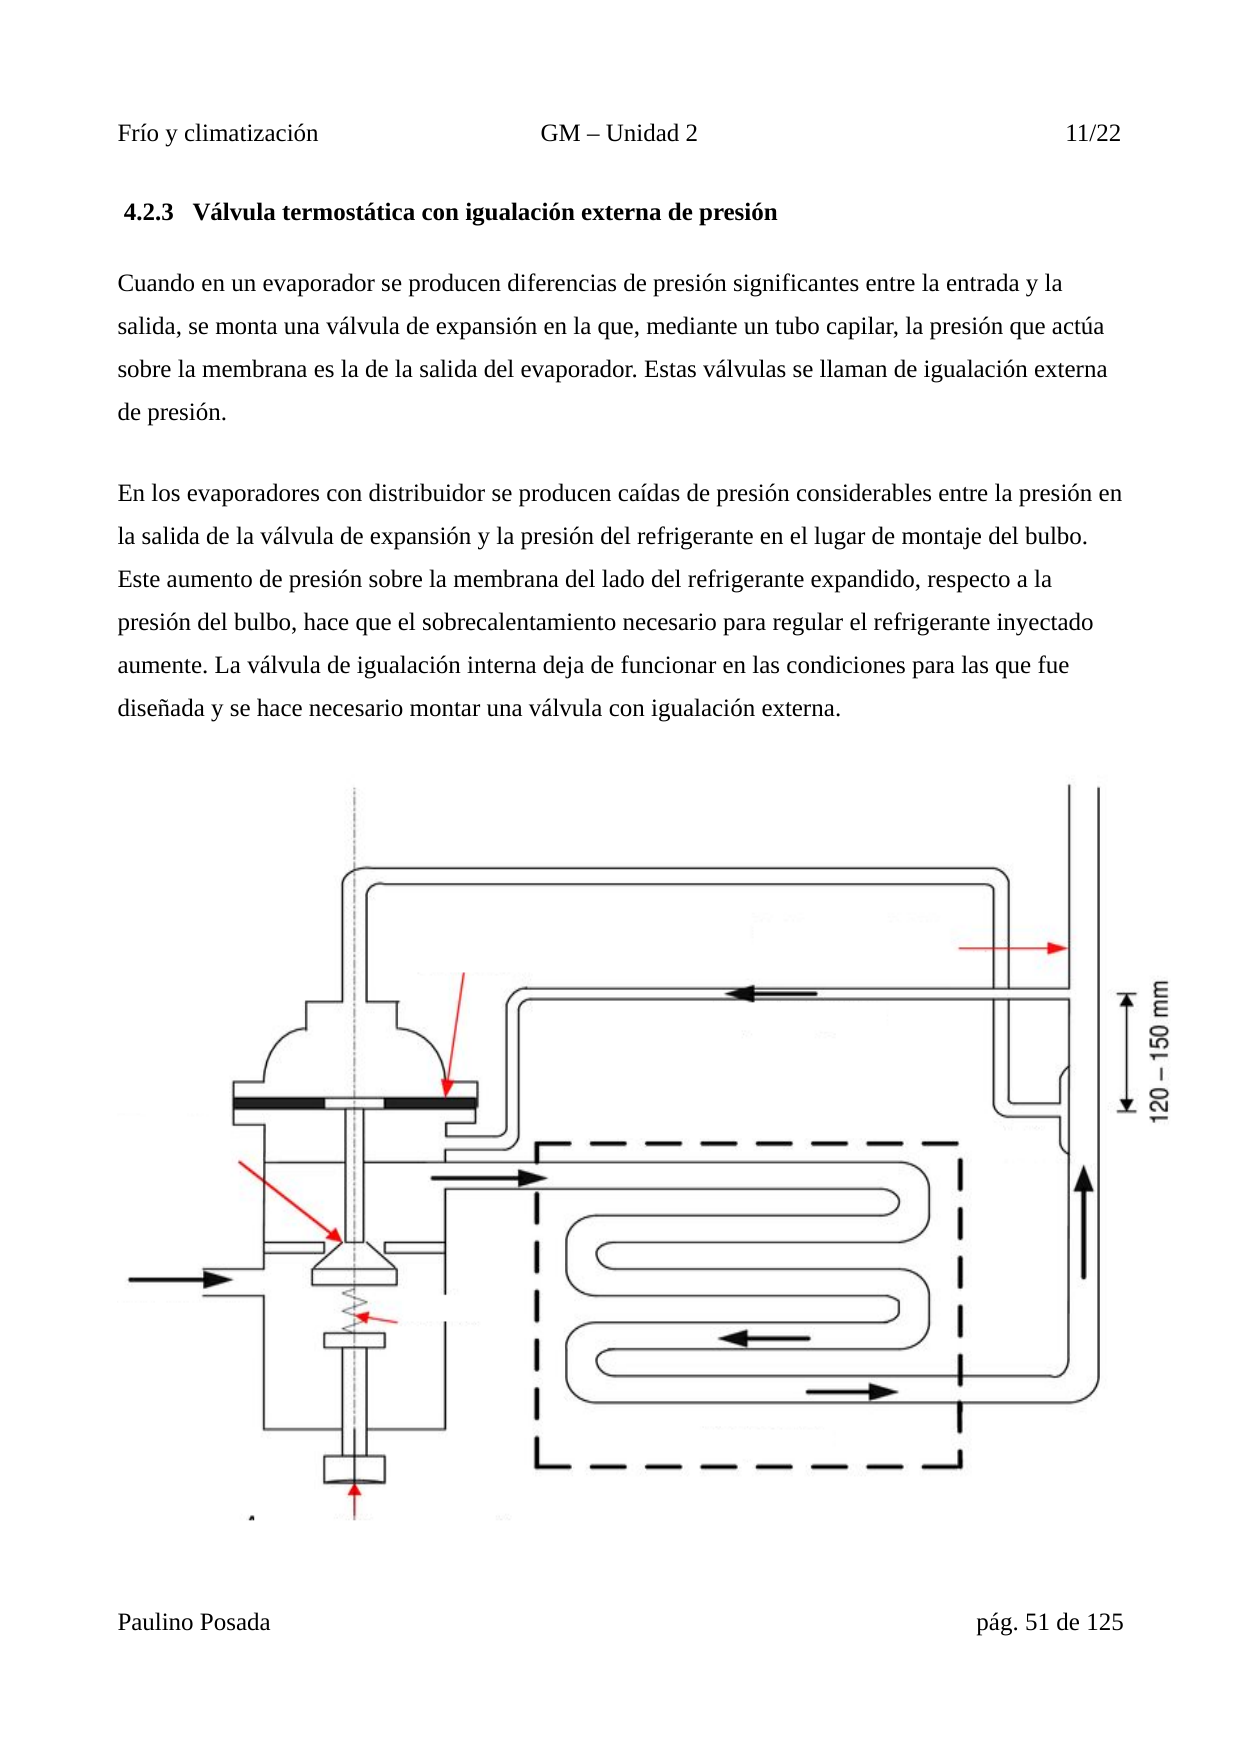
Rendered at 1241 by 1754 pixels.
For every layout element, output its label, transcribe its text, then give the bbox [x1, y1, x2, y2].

subtitle Válvula termostática con igualación externa de presión [117, 197, 1123, 226]
text En los evaporadores con distribuidor se producen caídas de presión considerables entre la presión en la salida de la válvula de expansión y la presión del refrigerante en el lugar de montaje del bulbo. Este aumento de presión sobre la membrana del lado del refrigerante expandido, respecto a la presión del bulbo, hace que el sobrecalentamiento necesario para regular el refrigerante inyectado aumente. La válvula de igualación interna deja de funcionar en las condiciones para las que fue diseñada y se hace necesario montar una válvula con igualación externa. [117, 478, 1123, 722]
text Cuando en un evaporador se producen diferencias de presión significantes entre la entrada y la salida, se monta una válvula de expansión en la que, mediante un tubo capilar, la presión que actúa sobre la membrana es la de la salida del evaporador. Estas válvulas se llaman de igualación externa de presión. [117, 268, 1123, 426]
picture [117, 763, 1181, 1533]
